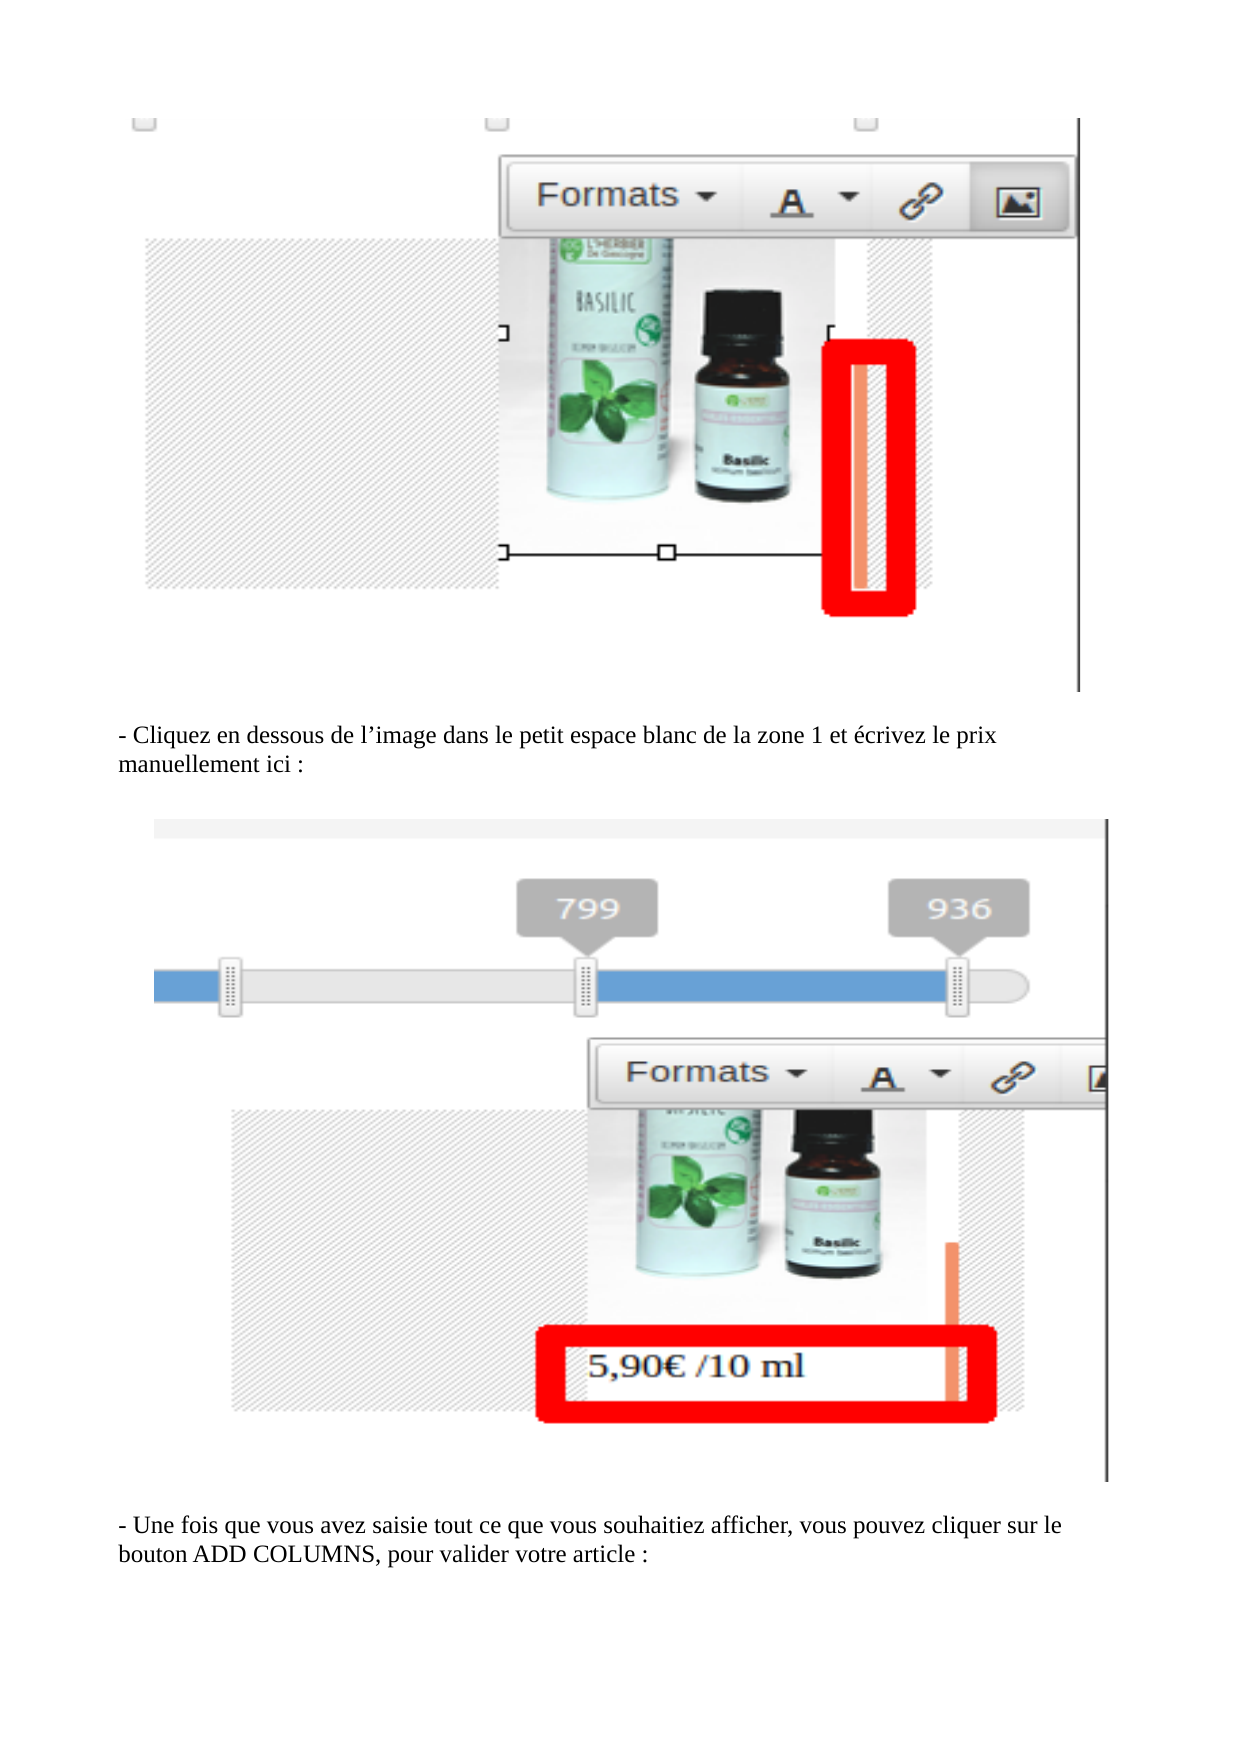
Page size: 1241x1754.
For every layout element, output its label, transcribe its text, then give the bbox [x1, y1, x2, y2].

picture [154, 819, 1109, 1482]
text - Cliquez en dessous de l’image dans le petit espace blanc de la zone 1 et écrivez le prix manuellement ici : [118, 721, 1122, 778]
picture [125, 118, 1081, 692]
text - Une fois que vous avez saisie tout ce que vous souhaitiez afficher, vous pouvez cliquer sur le bouton ADD COLUMNS, pour valider votre article : [118, 1511, 1122, 1568]
